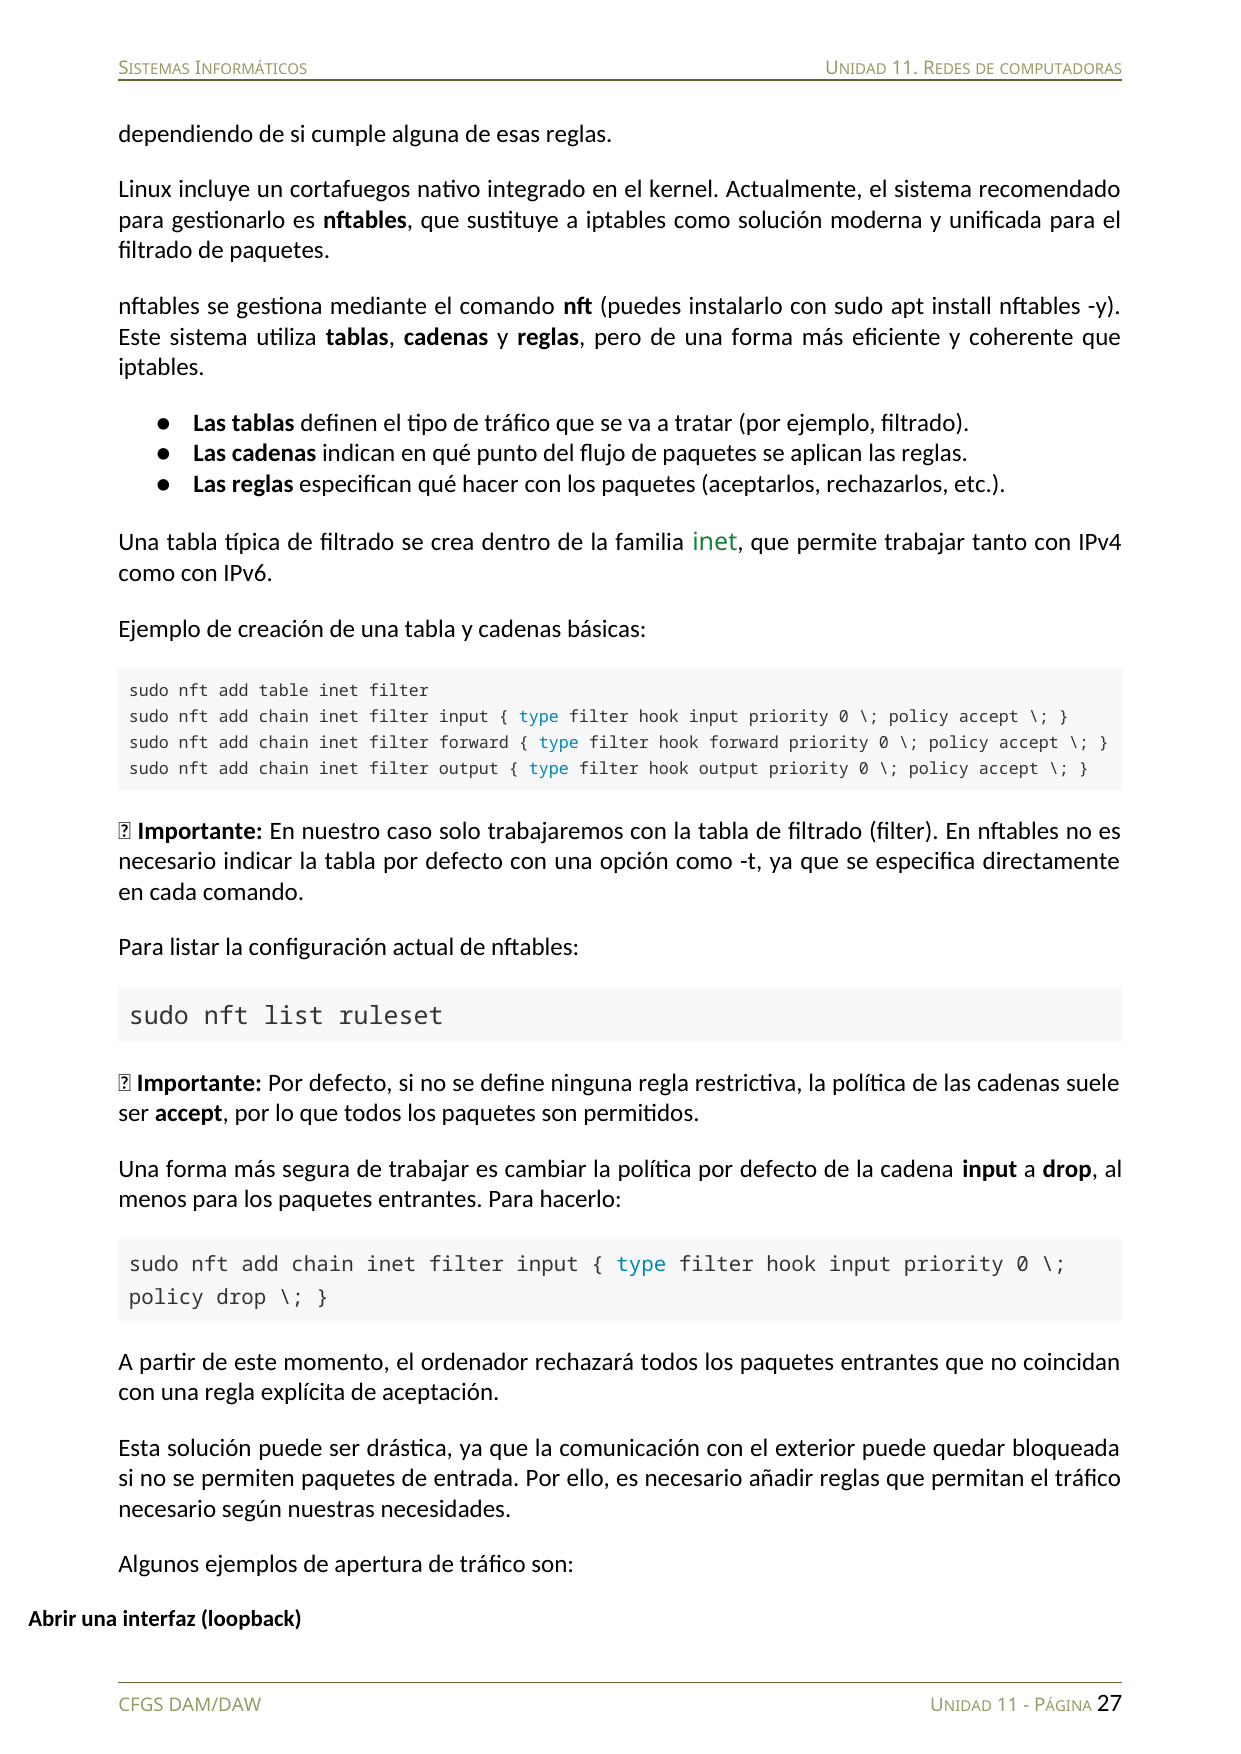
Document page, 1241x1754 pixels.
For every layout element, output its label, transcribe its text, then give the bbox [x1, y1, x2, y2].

text Linux incluye un cortafuegos nativo integrado en el kernel. Actualmente, el sistema recomendado para gestionarlo es nftables, que sustituye a iptables como solución moderna y unificada para el filtrado de paquetes. [118, 173, 1122, 265]
text 📖 Importante: En nuestro caso solo trabajaremos con la tabla de filtrado (filter). En nftables no es necesario indicar la tabla por defecto con una opción como -t, ya que se especifica directamente en cada comando. [118, 815, 1122, 907]
text 📖 Importante: Por defecto, si no se define ninguna regla restrictiva, la política de las cadenas suele ser accept, por lo que todos los paquetes son permitidos. [118, 1067, 1122, 1128]
subtitle Abrir una interfaz (loopback) [28, 1604, 1122, 1632]
text dependiendo de si cumple alguna de esas reglas. [118, 118, 1122, 148]
list Las reglas especifican qué hacer con los paquetes (aceptarlos, rechazarlos, etc.). [156, 468, 1122, 498]
table_header sudo nft list ruleset [118, 987, 1122, 1042]
text Para listar la configuración actual de nftables: [118, 932, 1122, 962]
text Esta solución puede ser drástica, ya que la comunicación con el exterior puede quedar bloqueada si no se permiten paquetes de entrada. Por ello, es necesario añadir reglas que permitan el tráfico necesario según nuestras necesidades. [118, 1432, 1122, 1523]
list Las tablas definen el tipo de tráfico que se va a tratar (por ejemplo, filtrado). [156, 407, 1122, 437]
text Una forma más segura de trabajar es cambiar la política por defecto de la cadena input a drop, al menos para los paquetes entrantes. Para hacerlo: [118, 1153, 1122, 1214]
text Una tabla típica de filtrado se crea dentro de la familia inet, que permite trabajar tanto con IPv4 como con IPv6. [118, 523, 1122, 588]
table_header sudo nft add table inet filter sudo nft add chain inet filter input { type filter hook input priority 0 \; policy accept \; } sudo nft add chain inet filter forward { type filter hook forward priority 0 \; policy accept \; } sudo nft add chain inet filter output { type filter hook output priority 0 \; policy accept \; } [118, 668, 1122, 790]
text nftables se gestiona mediante el comando nft (puedes instalarlo con sudo apt install nftables -y). Este sistema utiliza tablas, cadenas y reglas, pero de una forma más eficiente y coherente que iptables. [118, 290, 1122, 382]
text Algunos ejemplos de apertura de tráfico son: [118, 1548, 1122, 1579]
table_header sudo nft add chain inet filter input { type filter hook input priority 0 \; policy drop \; } [118, 1239, 1122, 1321]
text A partir de este momento, el ordenador rechazará todos los paquetes entrantes que no coincidan con una regla explícita de aceptación. [118, 1346, 1122, 1407]
text Ejemplo de creación de una tabla y cadenas básicas: [118, 613, 1122, 643]
list Las cadenas indican en qué punto del flujo de paquetes se aplican las reglas. [156, 437, 1122, 468]
